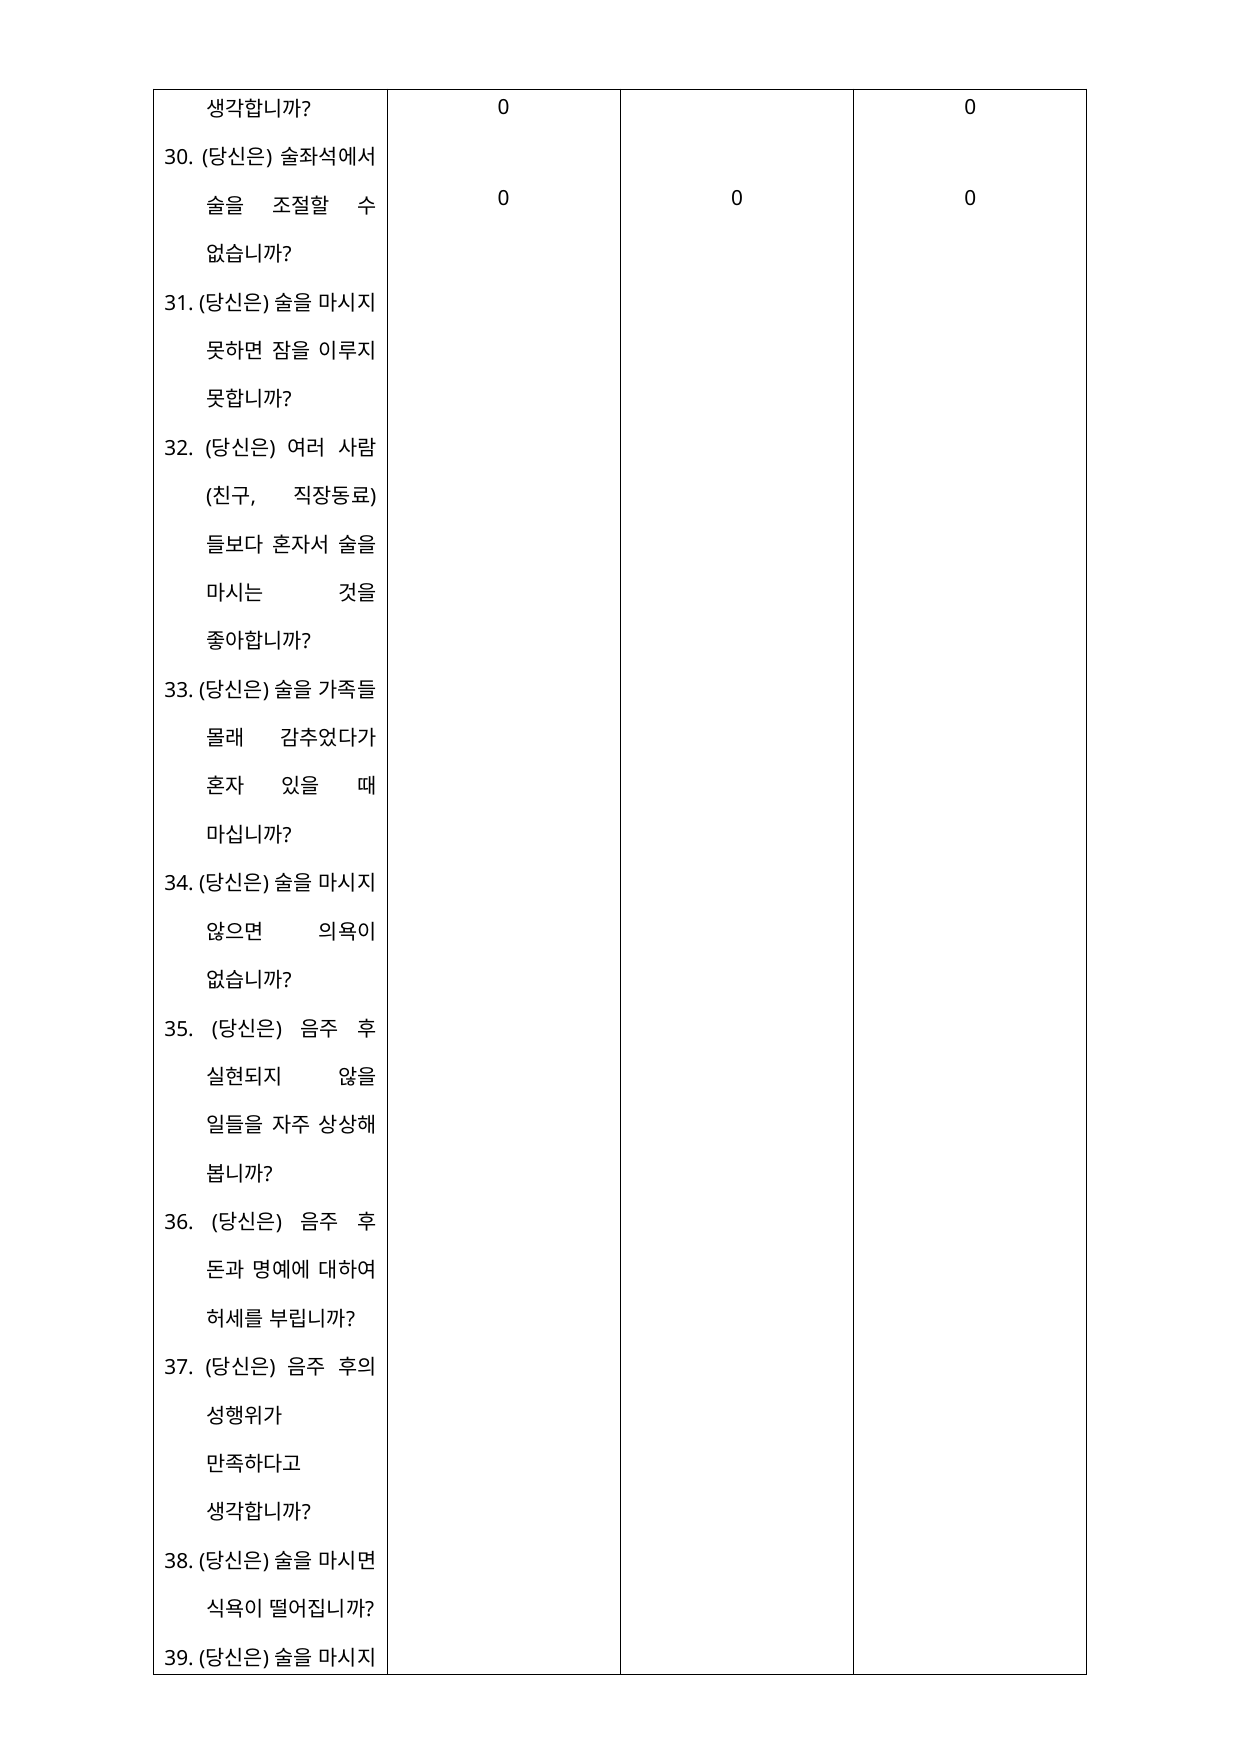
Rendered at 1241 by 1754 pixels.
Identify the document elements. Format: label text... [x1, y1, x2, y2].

table_cell 0 0 [854, 90, 1086, 1674]
table_cell 생각합니까? 30. (당신은) 술좌석에서 술을 조절할 수 없습니까? 31. (당신은) 술을 마시지 못하면 잠을 이루지 못합니까? 32. (당신은) 여러 사람(친구, 직장동료)들보다 혼자서 술을 마시는 것을 좋아합니까? 33. (당신은) 술을 가족들 몰래 감추었다가 혼자 있을 때 마십니까? 34. (당신은) 술을 마시지 않으면 의욕이 없습니까? 35. (당신은) 음주 후 실현되지 않을 일들을 자주 상상해 봅니까? 36. (당신은) 음주 후 돈과 명예에 대하여 허세를 부립니까? 37. (당신은) 음주 후의 성행위가 만족하다고 생각합니까? 38. (당신은) 술을 마시면 식욕이 떨어집니까? 39. (당신은) 술을 마시지 [154, 90, 387, 1674]
table_cell 0 [621, 90, 853, 1674]
table_cell 0 0 [388, 90, 620, 1674]
